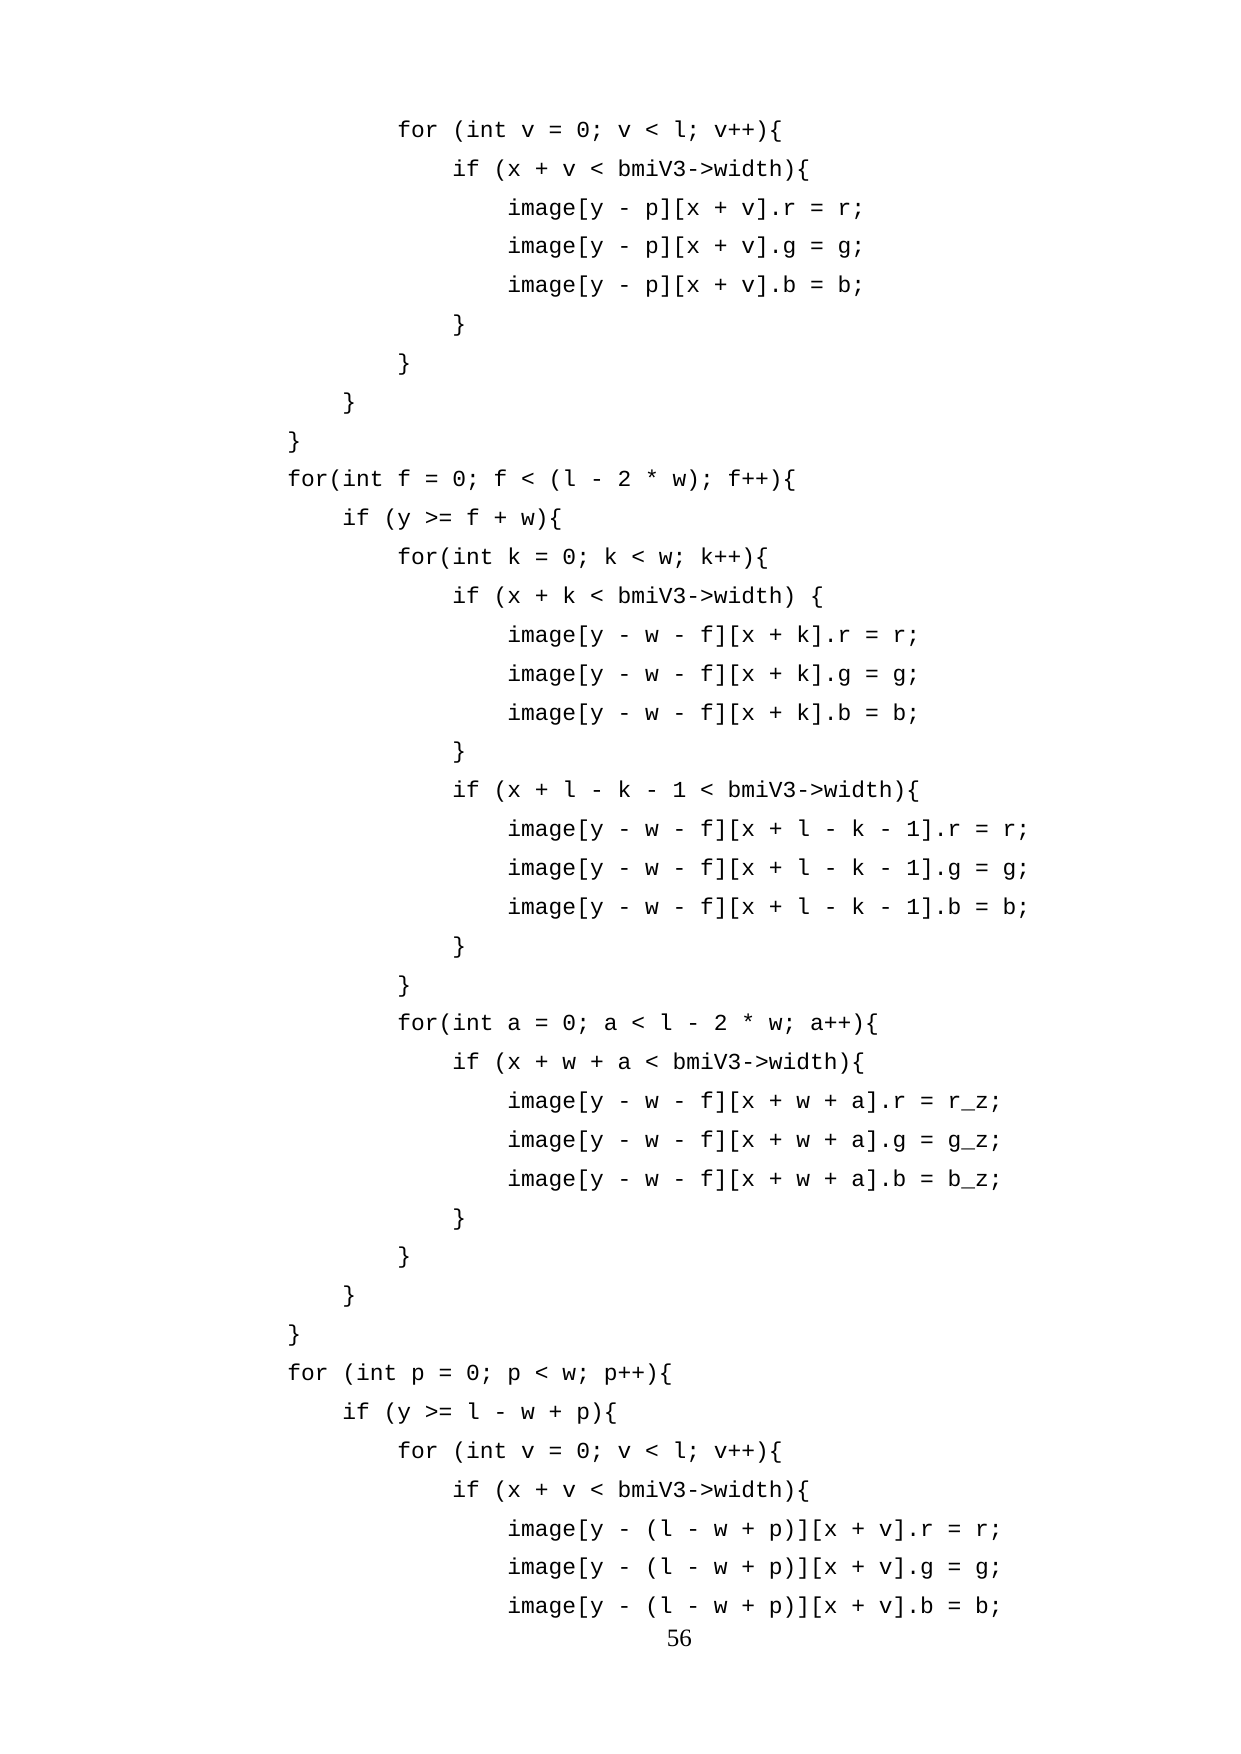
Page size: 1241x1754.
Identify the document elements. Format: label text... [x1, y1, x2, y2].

text image[y - w - f][x + k].b = b; [177, 701, 1181, 727]
text } [177, 312, 1181, 338]
text image[y - w - f][x + l - k - 1].g = g; [177, 856, 1181, 882]
text image[y - w - f][x + w + a].b = b_z; [177, 1167, 1181, 1193]
text } [177, 1284, 1181, 1310]
text image[y - p][x + v].r = r; [177, 196, 1181, 222]
text if (x + l - k - 1 < bmiV3->width){ [177, 779, 1181, 804]
text } [177, 1323, 1181, 1348]
text for (int p = 0; p < w; p++){ [177, 1361, 1181, 1387]
text } [177, 429, 1181, 455]
text if (x + v < bmiV3->width){ [177, 1478, 1181, 1504]
text image[y - p][x + v].b = b; [177, 273, 1181, 299]
text } [177, 390, 1181, 416]
text image[y - w - f][x + l - k - 1].b = b; [177, 895, 1181, 921]
text } [177, 973, 1181, 999]
text } [177, 1245, 1181, 1271]
text } [177, 1206, 1181, 1232]
text if (y >= l - w + p){ [177, 1400, 1181, 1426]
text image[y - (l - w + p)][x + v].r = r; [177, 1517, 1181, 1543]
text image[y - (l - w + p)][x + v].b = b; [177, 1594, 1181, 1621]
text for(int k = 0; k < w; k++){ [177, 546, 1181, 571]
text for(int a = 0; a < l - 2 * w; a++){ [177, 1012, 1181, 1038]
text image[y - w - f][x + k].g = g; [177, 662, 1181, 688]
text for(int f = 0; f < (l - 2 * w); f++){ [177, 468, 1181, 494]
text image[y - w - f][x + k].r = r; [177, 623, 1181, 649]
text image[y - p][x + v].g = g; [177, 235, 1181, 261]
text for (int v = 0; v < l; v++){ [177, 118, 1181, 144]
text image[y - w - f][x + l - k - 1].r = r; [177, 817, 1181, 843]
text } [177, 934, 1181, 960]
text if (x + k < bmiV3->width) { [177, 584, 1181, 610]
text if (x + v < bmiV3->width){ [177, 157, 1181, 183]
text } [177, 351, 1181, 377]
text image[y - w - f][x + w + a].g = g_z; [177, 1128, 1181, 1154]
text if (y >= f + w){ [177, 507, 1181, 533]
text for (int v = 0; v < l; v++){ [177, 1439, 1181, 1465]
text image[y - w - f][x + w + a].r = r_z; [177, 1089, 1181, 1115]
text image[y - (l - w + p)][x + v].g = g; [177, 1556, 1181, 1582]
text if (x + w + a < bmiV3->width){ [177, 1051, 1181, 1077]
text } [177, 740, 1181, 766]
